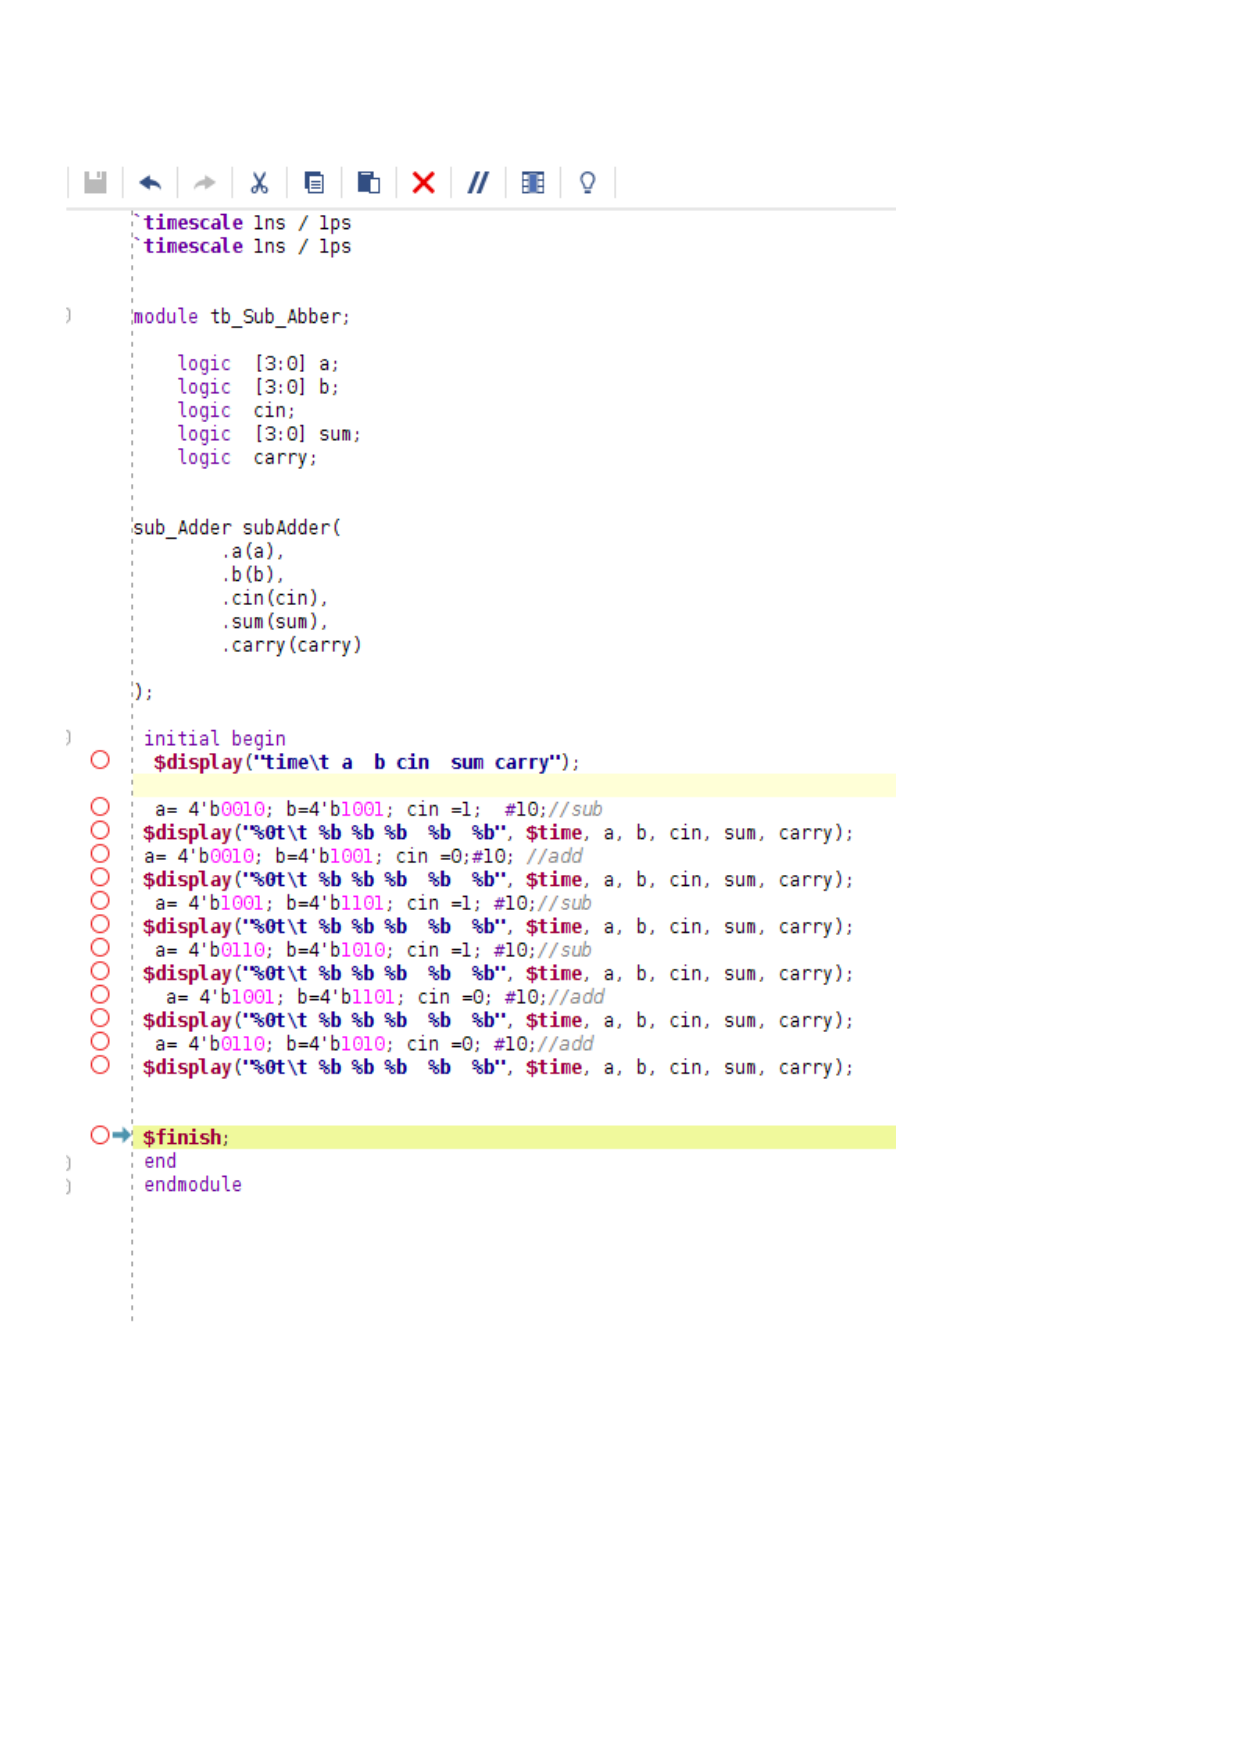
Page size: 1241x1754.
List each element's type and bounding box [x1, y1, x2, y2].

picture [66, 153, 896, 1326]
